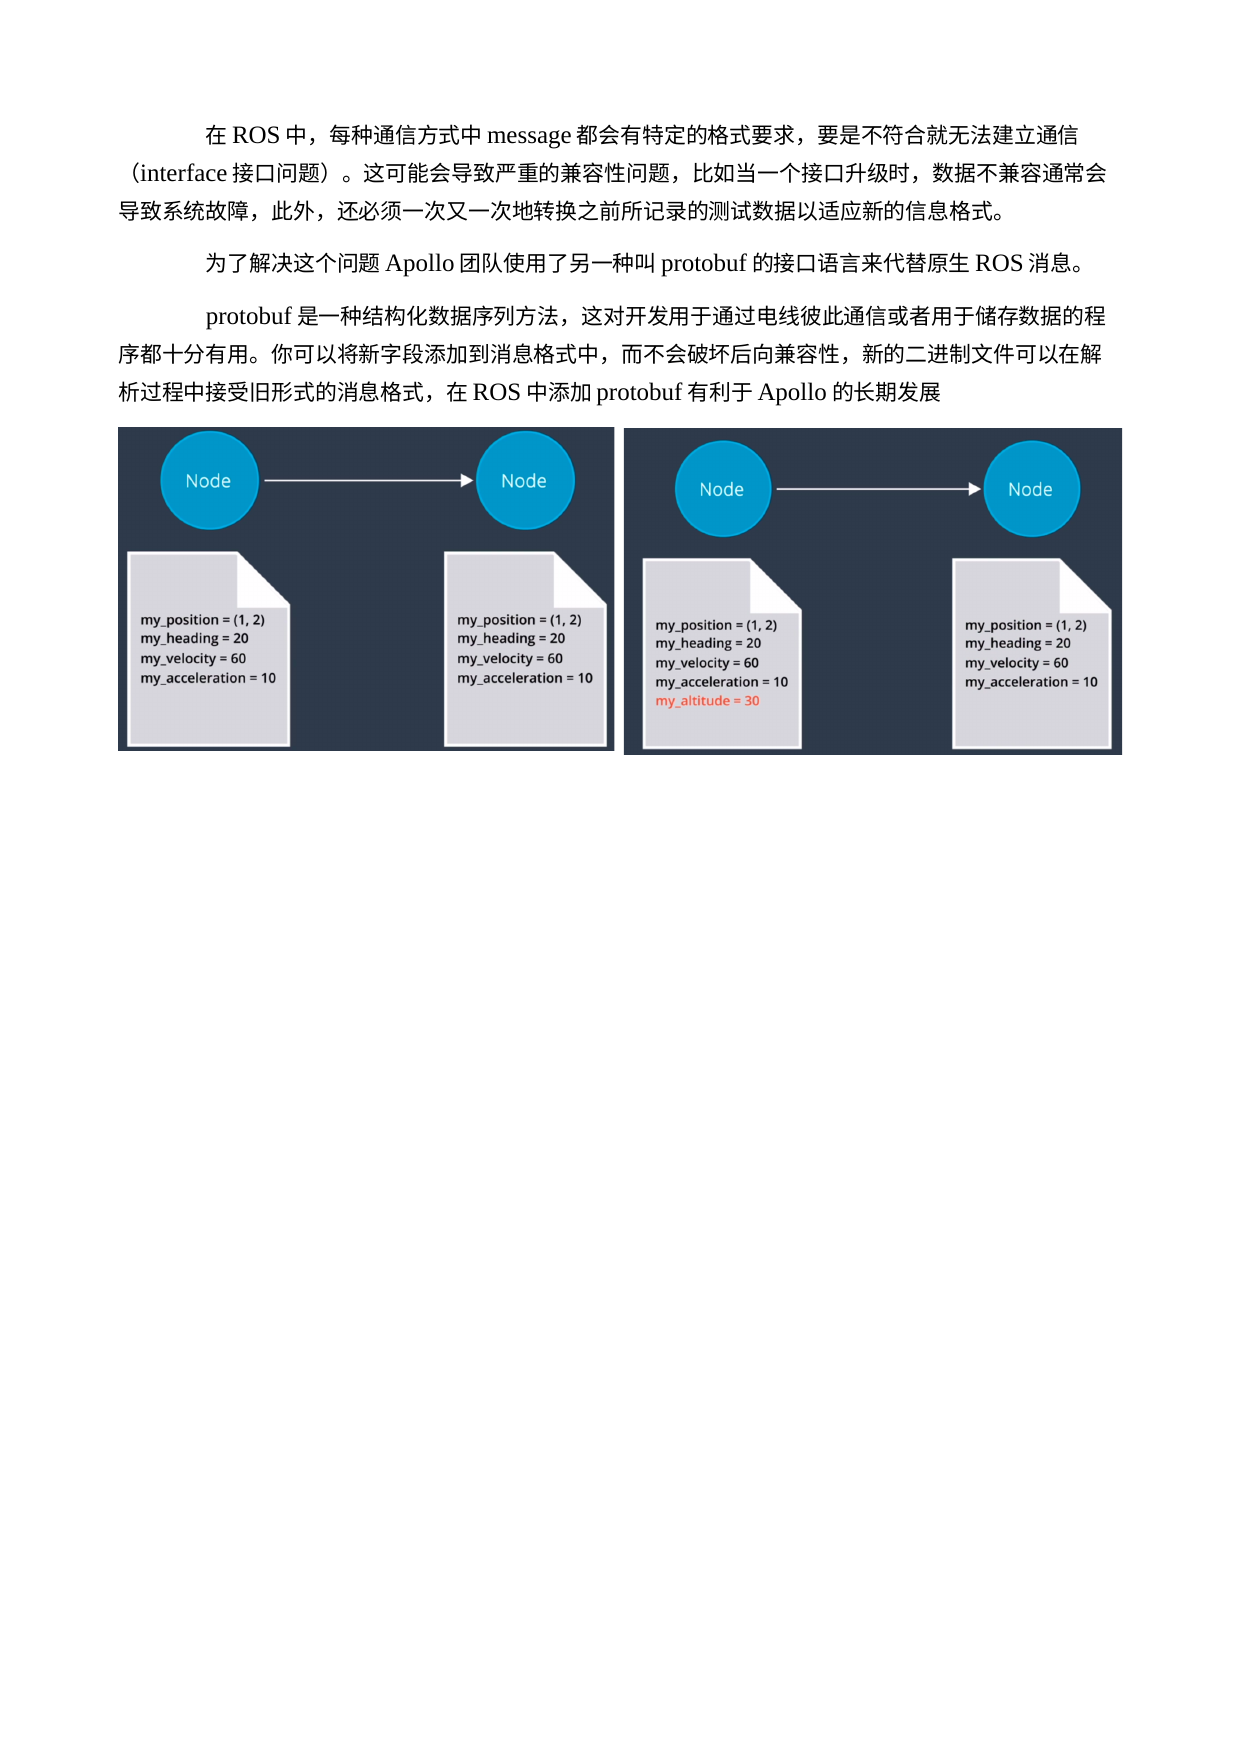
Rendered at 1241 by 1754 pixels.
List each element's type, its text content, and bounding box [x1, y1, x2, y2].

text 在ROS中，每种通信方式中message都会有特定的格式要求，要是不符合就无法建立通信（interface接口问题）。这可能会导致严重的兼容性问题，比如当一个接口升级时，数据不兼容通常会导致系统故障，此外，还必须一次又一次地转换之前所记录的测试数据以适应新的信息格式。 [118, 118, 1122, 226]
text 为了解决这个问题Apollo团队使用了另一种叫protobuf的接口语言来代替原生ROS消息。 [118, 246, 1122, 278]
text protobuf是一种结构化数据序列方法，这对开发用于通过电线彼此通信或者用于储存数据的程序都十分有用。你可以将新字段添加到消息格式中，而不会破坏后向兼容性，新的二进制文件可以在解析过程中接受旧形式的消息格式，在ROS中添加protobuf有利于Apollo的长期发展 [118, 299, 1122, 406]
picture [623, 428, 1123, 755]
picture [118, 427, 615, 751]
